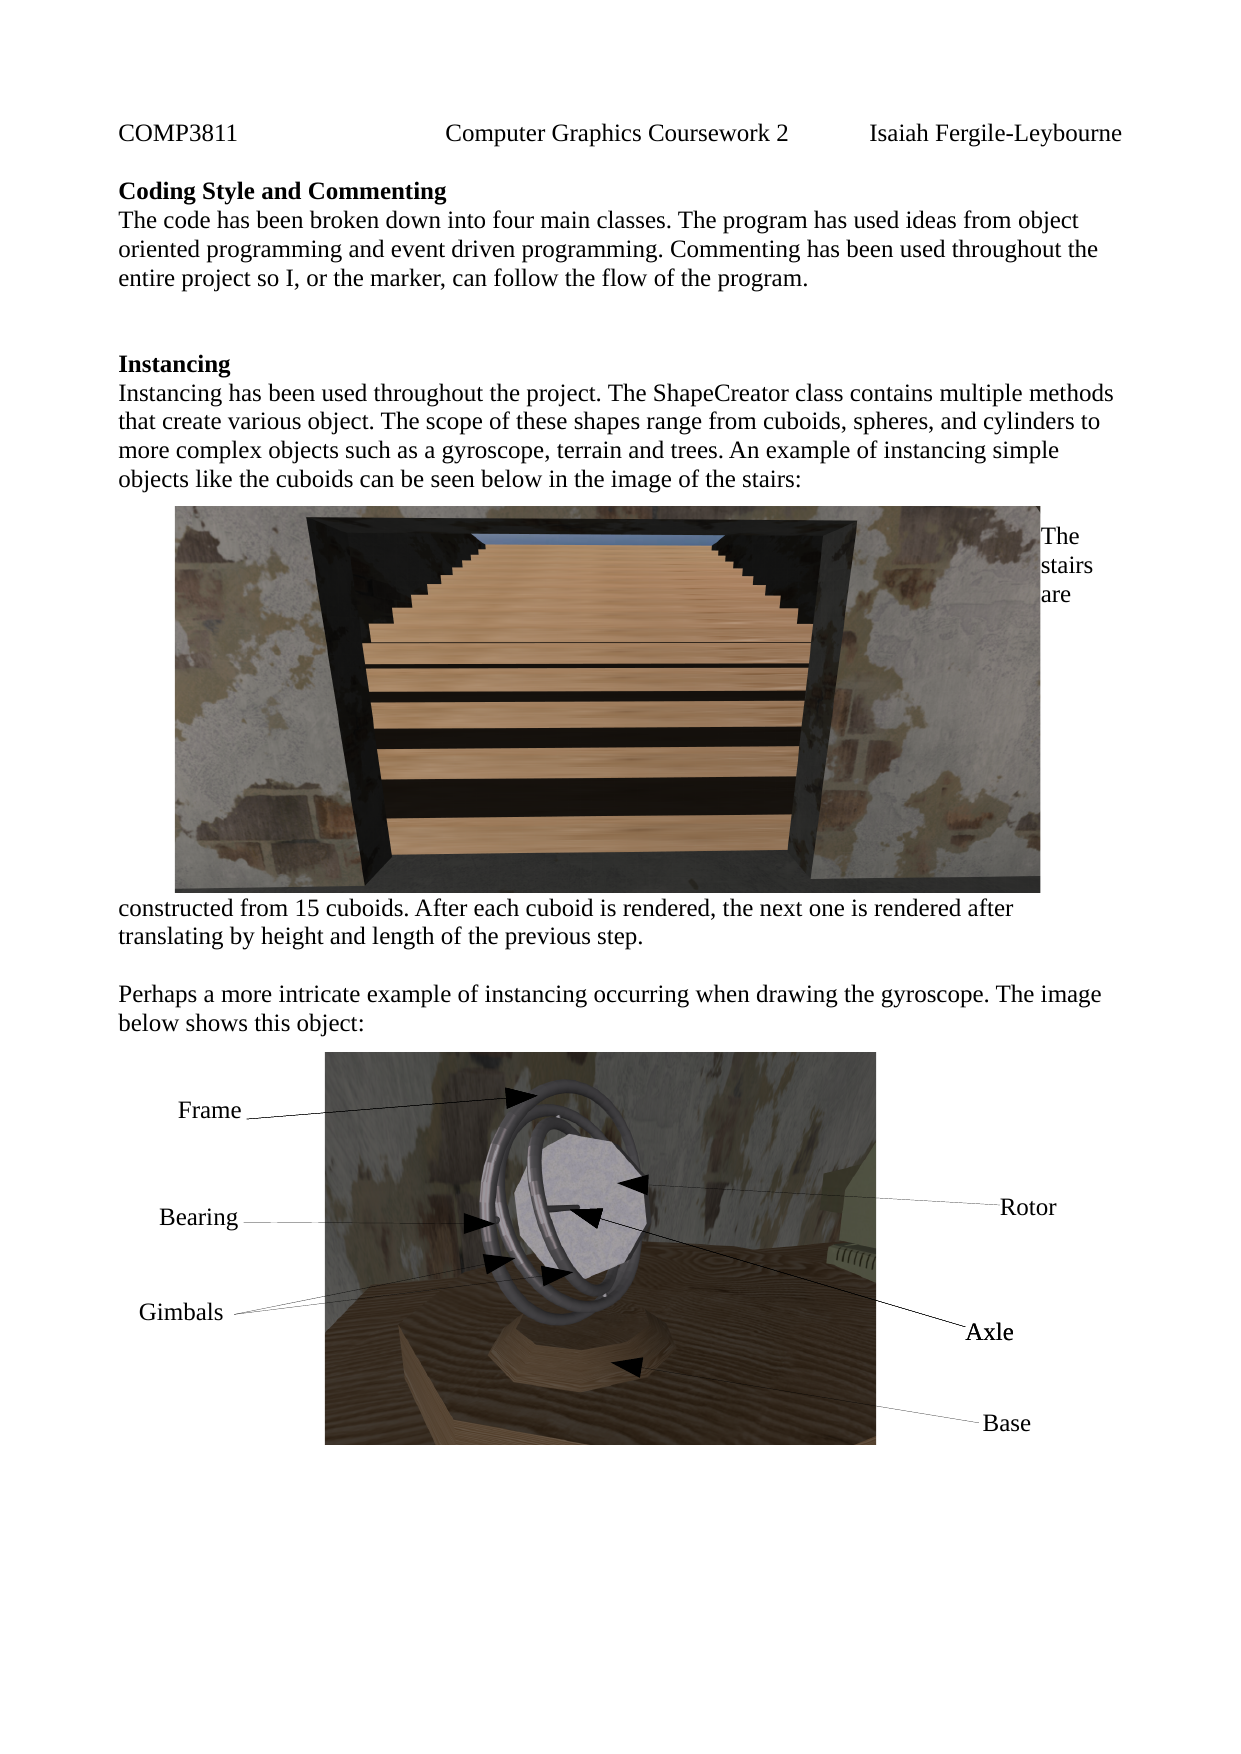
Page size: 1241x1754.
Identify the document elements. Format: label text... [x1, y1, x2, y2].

text Coding Style and Commenting [118, 176, 1122, 205]
text Instancing has been used throughout the project. The ShapeCreator class contains multiple methods that create various object. The scope of these shapes range from cuboids, spheres, and cylinders to more complex objects such as a gyroscope, terrain and trees. An example of instancing simple objects like the cuboids can be seen below in the image of the stairs: [118, 378, 1122, 493]
text The code has been broken down into four main classes. The program has used ideas from object oriented programming and event driven programming. Commenting has been used throughout the entire project so I, or the marker, can follow the flow of the program. [118, 205, 1122, 291]
text Instancing [118, 349, 1122, 378]
picture [174, 506, 1041, 893]
picture [324, 1052, 877, 1445]
text Perhaps a more intricate example of instancing occurring when drawing the gyroscope. The image below shows this object: [118, 979, 1122, 1036]
text The stairs are constructed from 15 cuboids. After each cuboid is rendered, the next one is rendered after translating by height and length of the previous step. [118, 493, 1122, 950]
